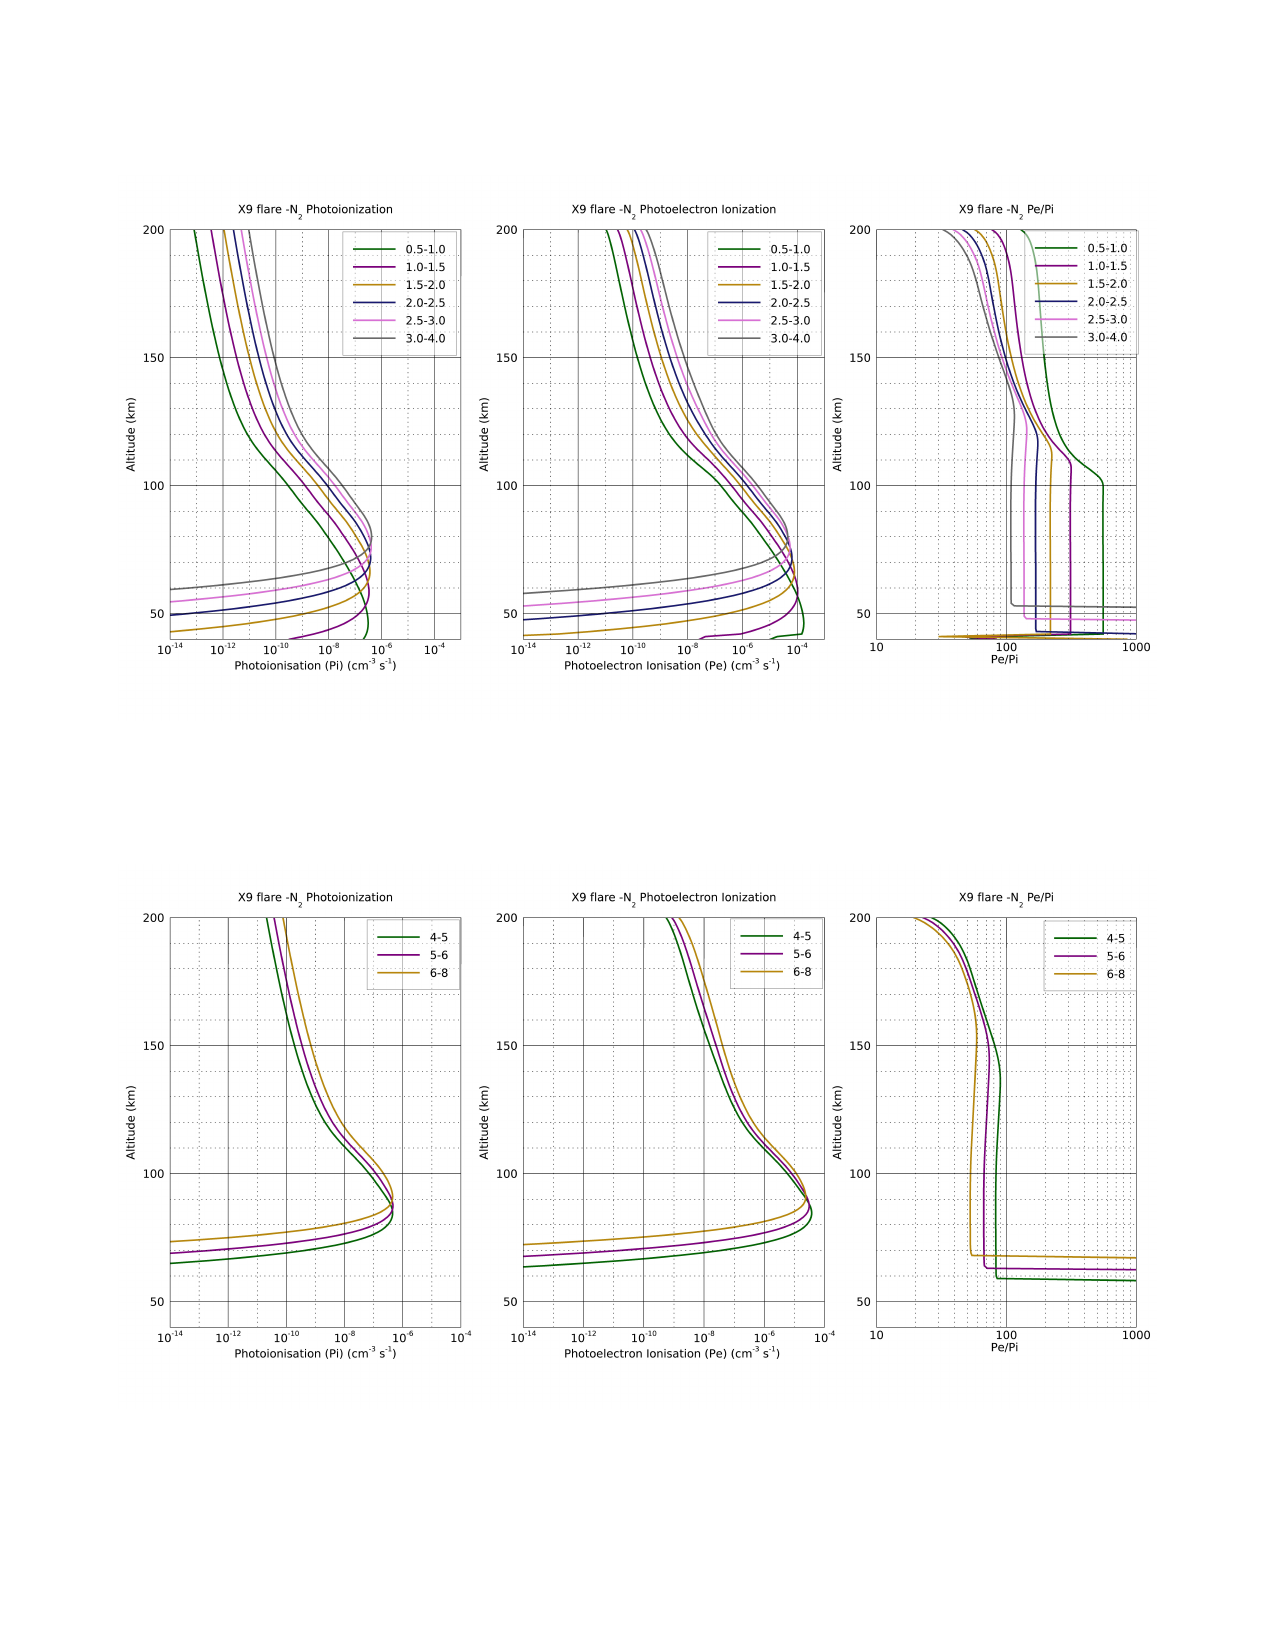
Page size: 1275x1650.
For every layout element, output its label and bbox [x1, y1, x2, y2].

picture [118, 175, 1157, 721]
picture [118, 864, 1157, 1409]
